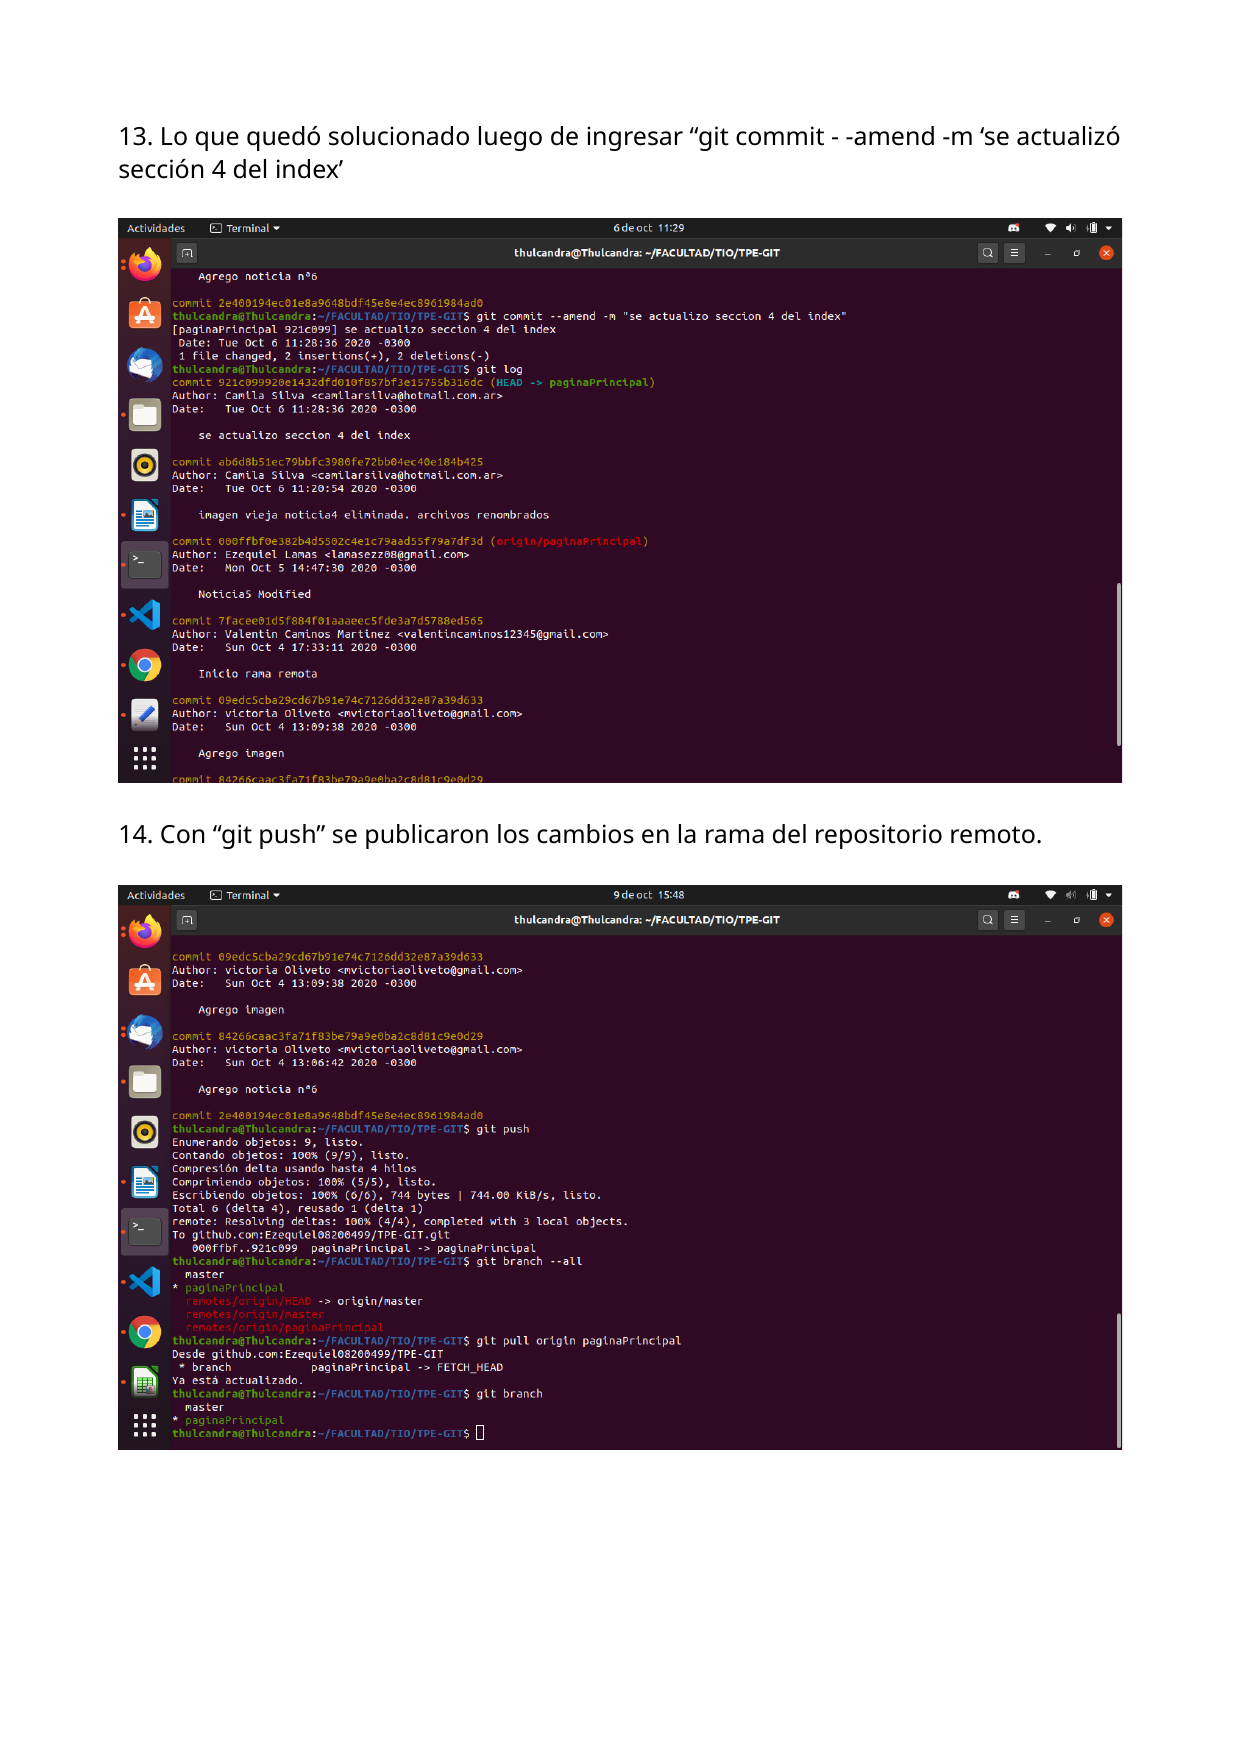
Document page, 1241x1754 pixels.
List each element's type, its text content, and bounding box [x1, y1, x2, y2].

text 13. Lo que quedó solucionado luego de ingresar “git commit - -amend -m ‘se actualizó sección 4 del index’ [118, 118, 1122, 186]
text 14. Con “git push” se publicaron los cambios en la rama del repositorio remoto. [118, 817, 1122, 851]
